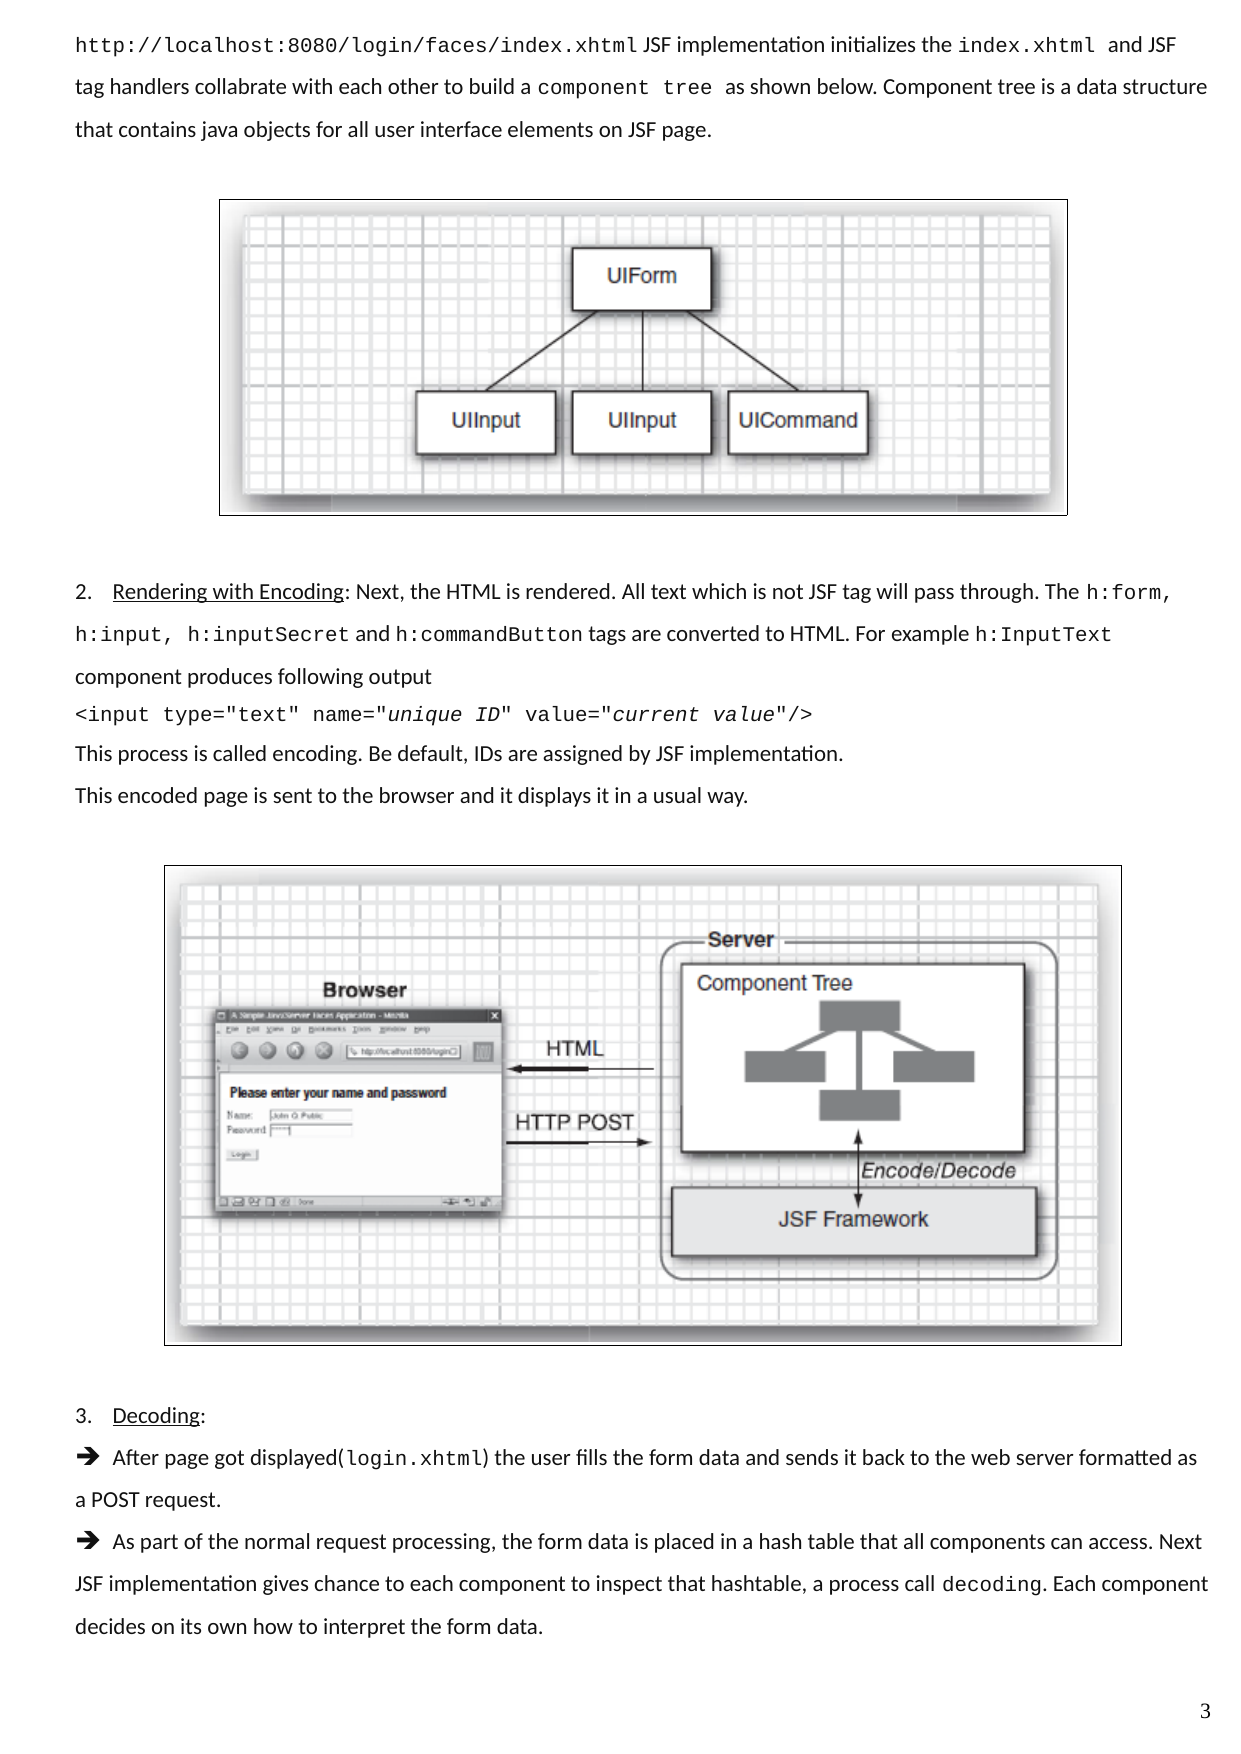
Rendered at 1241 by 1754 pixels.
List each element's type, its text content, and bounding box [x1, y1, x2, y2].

text 3. Decoding: [75, 1401, 1211, 1429]
text This process is called encoding. Be default, IDs are assigned by JSF implementation. [75, 739, 1211, 767]
text <input type="text" name="unique ID" value="current value"/> [75, 704, 1211, 727]
list As part of the normal request processing, the form data is placed in a hash table that all components can access. Next JSF implementation gives chance to each component to inspect that hashtable, a process call decoding. Each component decides on its own how to interpret the form data. [75, 1527, 1211, 1640]
text 2. Rendering with Encoding: Next, the HTML is rendered. All text which is not JSF tag will pass through. The h:form, h:input, h:inputSecret and h:commandButton tags are converted to HTML. For example h:InputText component produces following output [75, 577, 1211, 690]
list After page got displayed(login.xhtml) the user fills the form data and sends it back to the web server formatted as a POST request. [75, 1443, 1211, 1513]
text http://localhost:8080/login/faces/index.xhtml JSF implementation initializes the index.xhtml and JSF tag handlers collabrate with each other to build a component tree as shown below. Component tree is a data structure that contains java objects for all user interface elements on JSF page. [75, 30, 1211, 143]
text This encoded page is sent to the browser and it displays it in a usual way. [75, 781, 1211, 809]
